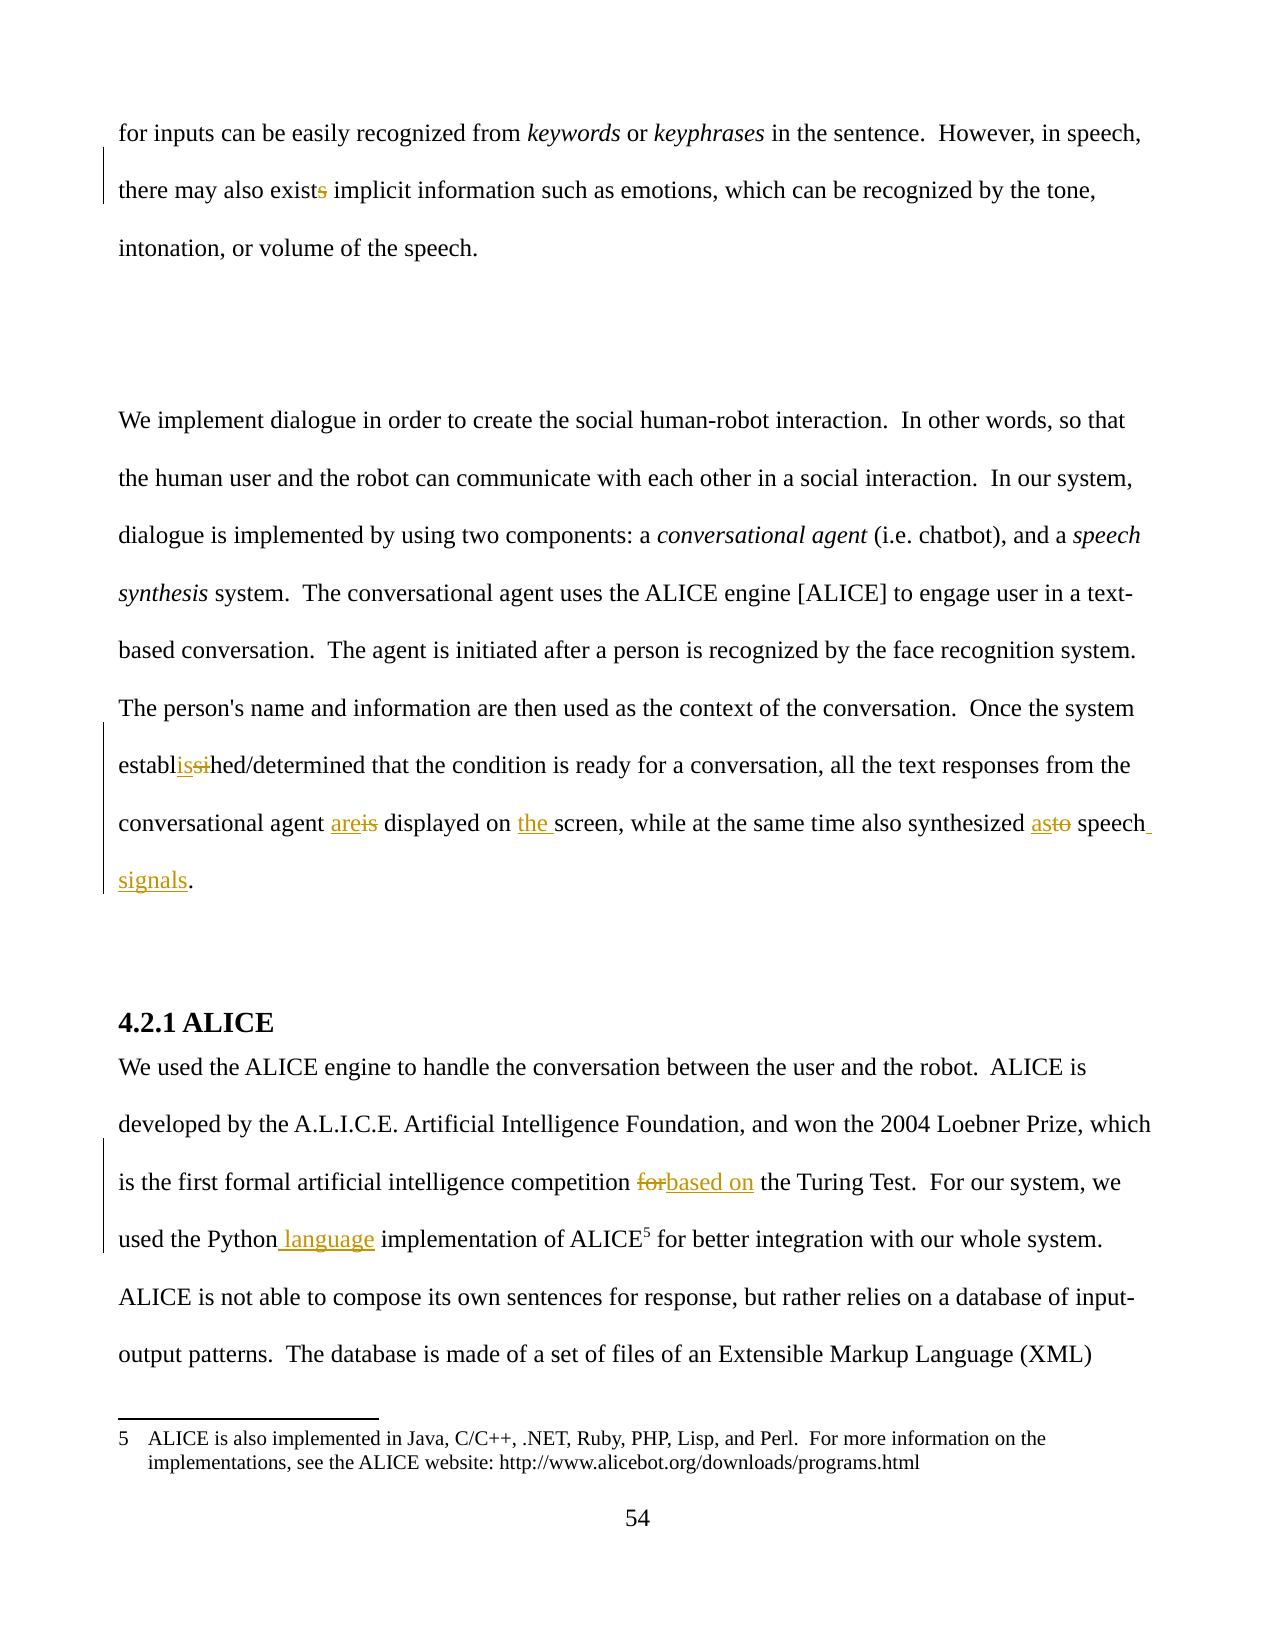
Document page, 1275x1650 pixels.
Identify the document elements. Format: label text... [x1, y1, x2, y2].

text ALICE is also implemented in Java, C/C++, .NET, Ruby, PHP, Lisp, and Perl. For more information on the implementations, see the ALICE website: http://www.alicebot.org/downloads/programs.html [118, 1426, 1157, 1474]
text We implement dialogue in order to create the social human-robot interaction. In other words, so that the human user and the robot can communicate with each other in a social interaction. In our system, dialogue is implemented by using two components: a conversational agent (i.e. chatbot), and a speech synthesis system. The conversational agent uses the ALICE engine [ALICE] to engage user in a text-based conversation. The agent is initiated after a person is recognized by the face recognition system. The person's name and information are then used as the context of the conversation. Once the system established/determined that the condition is ready for a conversation, all the text responses from the conversational agent are displayed on the screen, while at the same time also synthesized as speech signals. [118, 406, 1157, 894]
text We used the ALICE engine to handle the conversation between the user and the robot. ALICE is developed by the A.L.I.C.E. Artificial Intelligence Foundation, and won the 2004 Loebner Prize, which is the first formal artificial intelligence competition based on the Turing Test. For our system, we used the Python language implementation of ALICE for better integration with our whole system. ALICE is not able to compose its own sentences for response, but rather relies on a database of input-output patterns. The database is made of a set of files of an Extensible Markup Language (XML) [118, 1052, 1157, 1368]
text for inputs can be easily recognized from keywords or keyphrases in the sentence. However, in speech, there may also exist implicit information such as emotions, which can be recognized by the tone, intonation, or volume of the speech. [118, 118, 1157, 262]
subtitle 4.2.1 ALICE [118, 1006, 1157, 1039]
